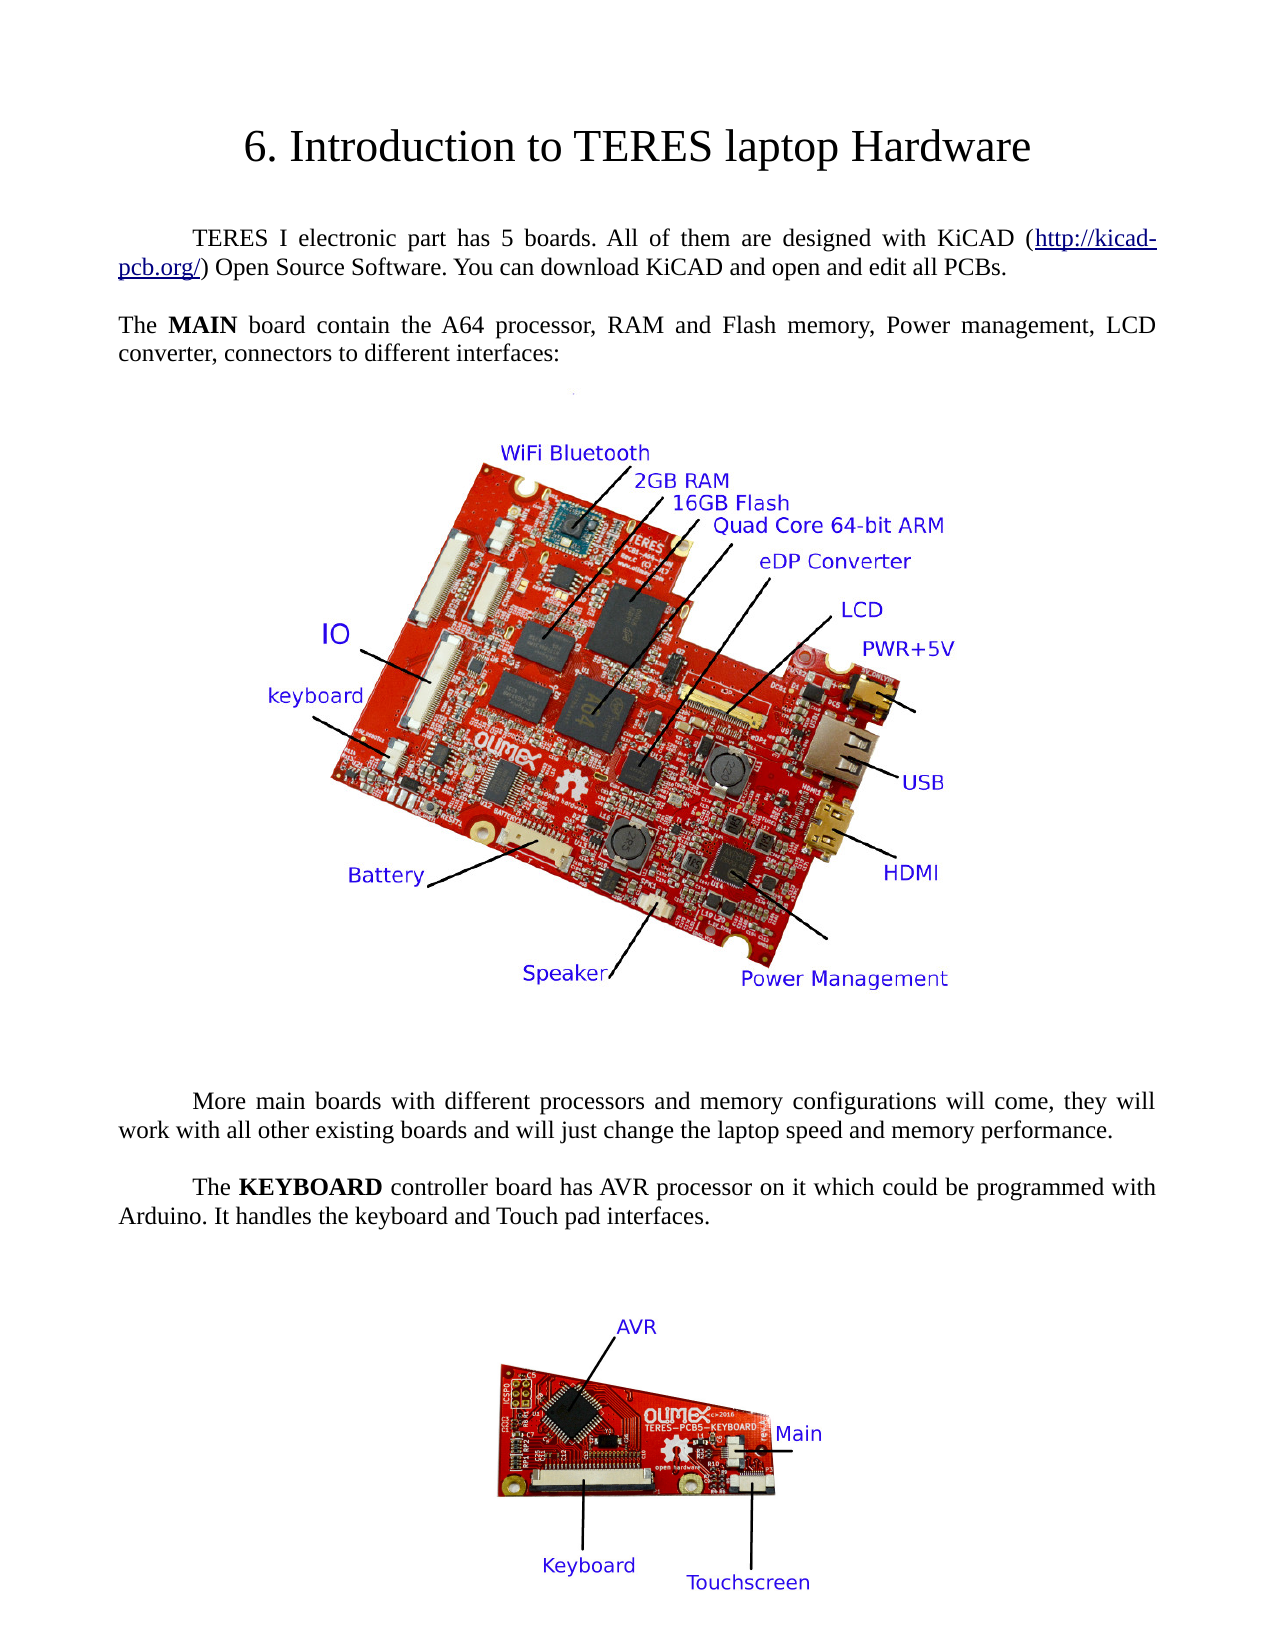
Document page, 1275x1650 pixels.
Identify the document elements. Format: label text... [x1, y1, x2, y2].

picture [437, 1234, 838, 1635]
text TERES I electronic part has 5 boards. All of them are designed with KiCAD (http://kicad-pcb.org/) Open Source Software. You can download KiCAD and open and edit all PCBs. [118, 223, 1157, 281]
text More main boards with different processors and memory configurations will come, they will work with all other existing boards and will just change the laptop speed and memory performance. [118, 1086, 1157, 1143]
picture [267, 367, 963, 1063]
text The MAIN board contain the A64 processor, RAM and Flash memory, Power management, LCD converter, connectors to different interfaces: [118, 310, 1157, 367]
text 6. Introduction to TERES laptop Hardware [118, 118, 1157, 171]
text The KEYBOARD controller board has AVR processor on it which could be programmed with Arduino. It handles the keyboard and Touch pad interfaces. [118, 1172, 1157, 1230]
